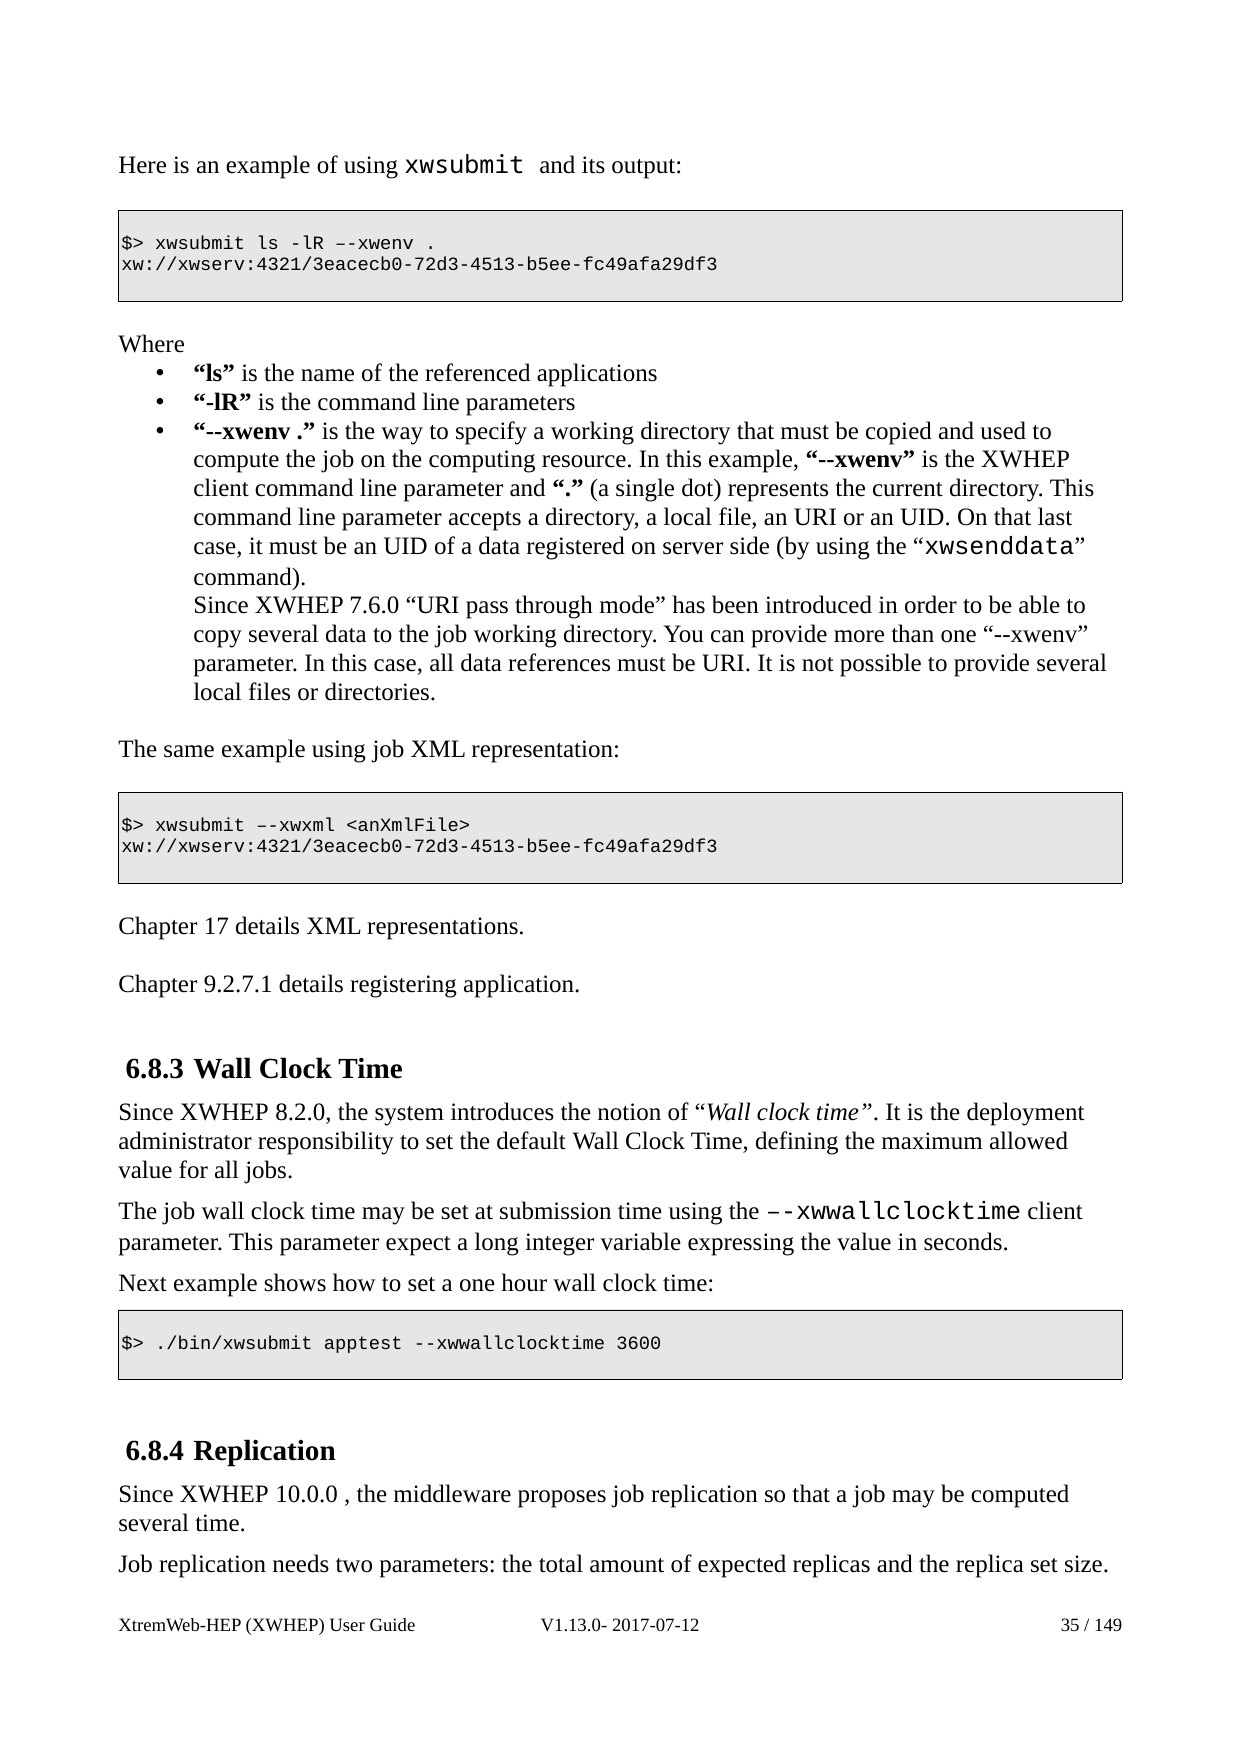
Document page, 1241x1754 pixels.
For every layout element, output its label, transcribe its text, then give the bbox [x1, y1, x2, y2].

subtitle Wall Clock Time [118, 1051, 1122, 1085]
text $> xwsubmit ls -lR –-xwenv . xw://xwserv:4321/3eacecb0-72d3-4513-b5ee-fc49afa29df3 [119, 231, 1122, 273]
text $> xwsubmit –-xwxml <anXmlFile> xw://xwserv:4321/3eacecb0-72d3-4513-b5ee-fc49afa29df3 [119, 813, 1122, 855]
list “-lR” is the command line parameters [156, 387, 1122, 416]
list “ls” is the name of the referenced applications [156, 358, 1122, 387]
text Job replication needs two parameters: the total amount of expected replicas and the replica set size. [118, 1549, 1122, 1578]
text The job wall clock time may be set at submission time using the –-xwwallclocktime client parameter. This parameter expect a long integer variable expressing the value in seconds. [118, 1196, 1122, 1256]
text Here is an example of using xwsubmit and its output: [118, 147, 1122, 181]
text Since XWHEP 10.0.0 , the middleware proposes job replication so that a job may be computed several time. [118, 1479, 1122, 1537]
text Chapter 9.2.7.1 details registering application. [118, 969, 1122, 998]
list “--xwenv .” is the way to specify a working directory that must be copied and used to compute the job on the computing resource. In this example, “--xwenv” is the XWHEP client command line parameter and “.” (a single dot) represents the current directory. This command line parameter accepts a directory, a local file, an URI or an UID. On that last case, it must be an UID of a data registered on server side (by using the “xwsenddata” command). Since XWHEP 7.6.0 “URI pass through mode” has been introduced in order to be able to copy several data to the job working directory. You can provide more than one “--xwenv” parameter. In this case, all data references must be URI. It is not possible to provide several local files or directories. [156, 416, 1122, 705]
text The same example using job XML representation: [118, 734, 1122, 763]
text Where [118, 329, 1122, 358]
text Next example shows how to set a one hour wall clock time: [118, 1268, 1122, 1297]
subtitle Replication [118, 1433, 1122, 1467]
text $> ./bin/xwsubmit apptest --xwwallclocktime 3600 [119, 1331, 1122, 1352]
text Chapter 17 details XML representations. [118, 911, 1122, 940]
text Since XWHEP 8.2.0, the system introduces the notion of “Wall clock time”. It is the deployment administrator responsibility to set the default Wall Clock Time, defining the maximum allowed value for all jobs. [118, 1097, 1122, 1184]
